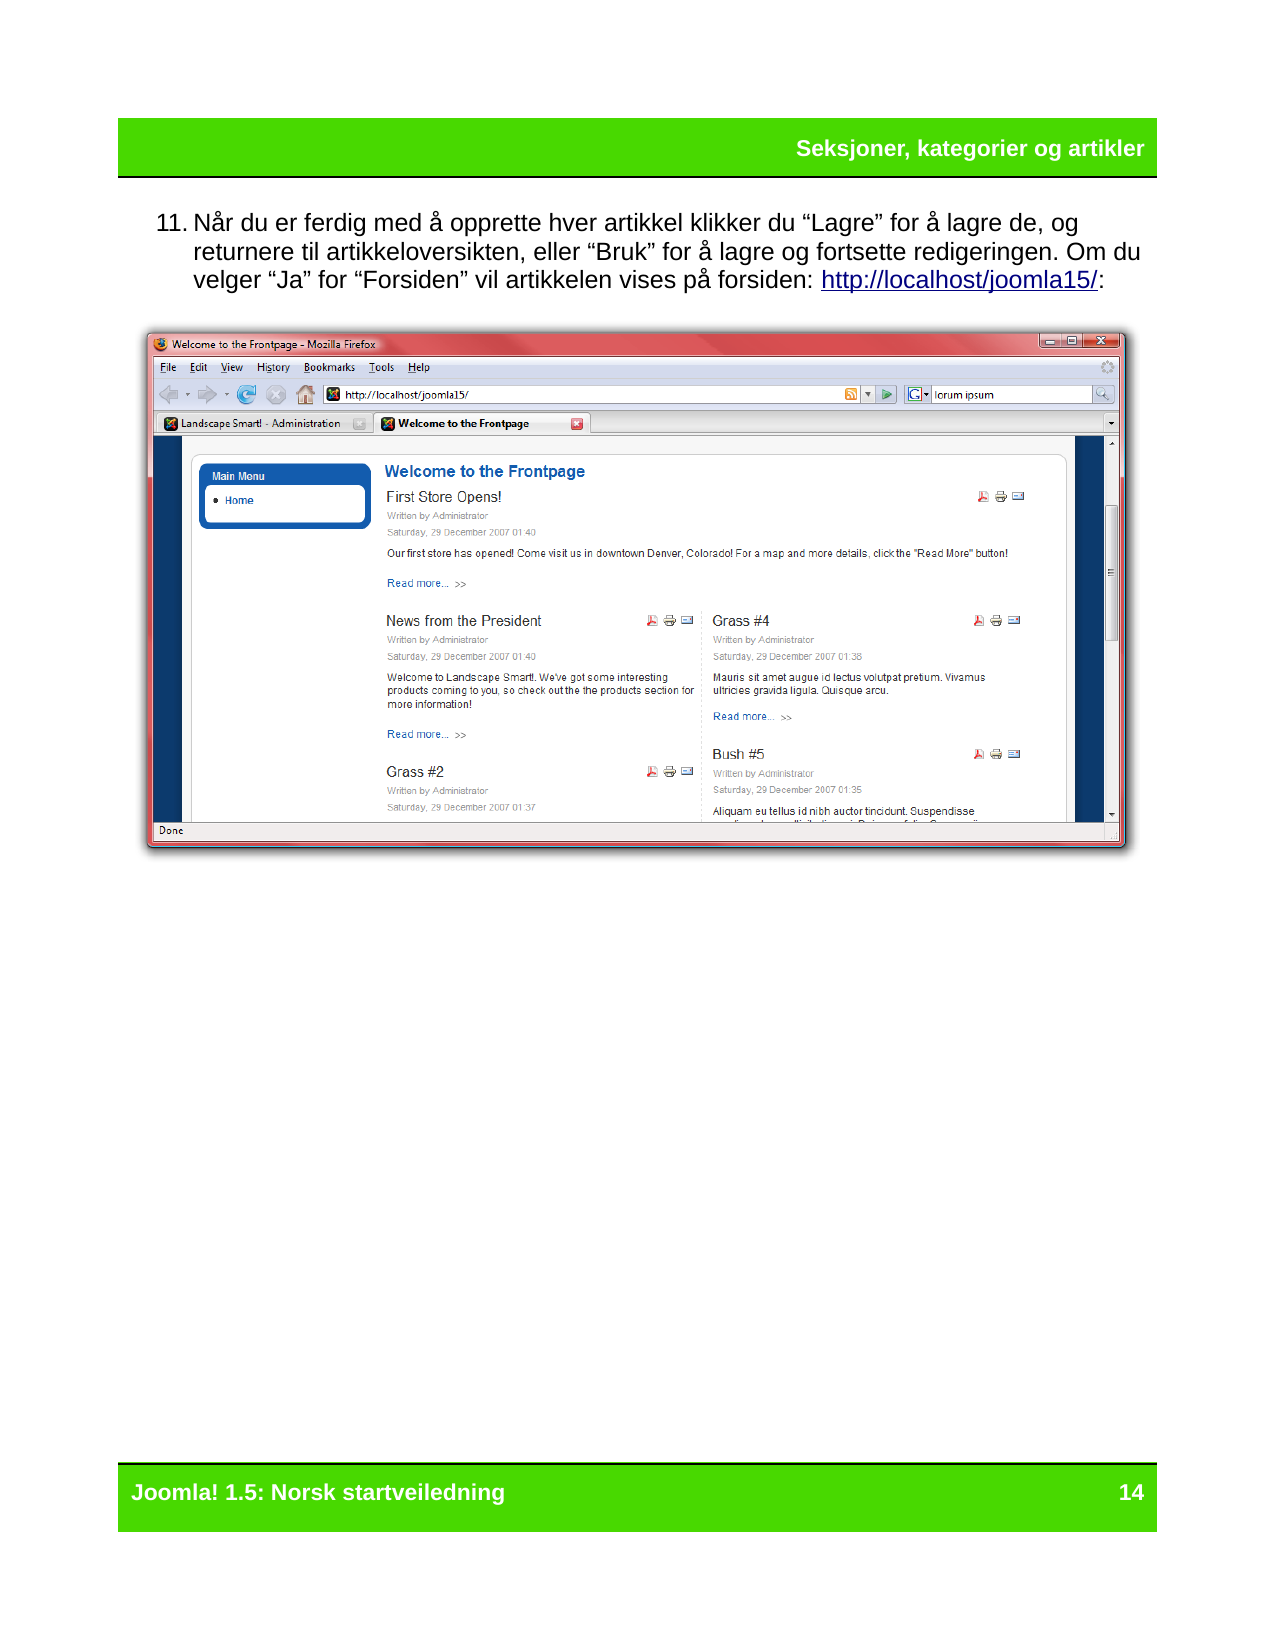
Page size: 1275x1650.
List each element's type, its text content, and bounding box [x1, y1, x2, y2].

list Når du er ferdig med å opprette hver artikkel klikker du “Lagre” for å lagre de, og returnere til artikkeloversikten, eller “Bruk” for å lagre og fortsette redigeringen. Om du velger “Ja” for “Forsiden” vil artikkelen vises på forsiden: http://localhost/joomla15/: [156, 208, 1157, 294]
picture [134, 320, 1141, 863]
